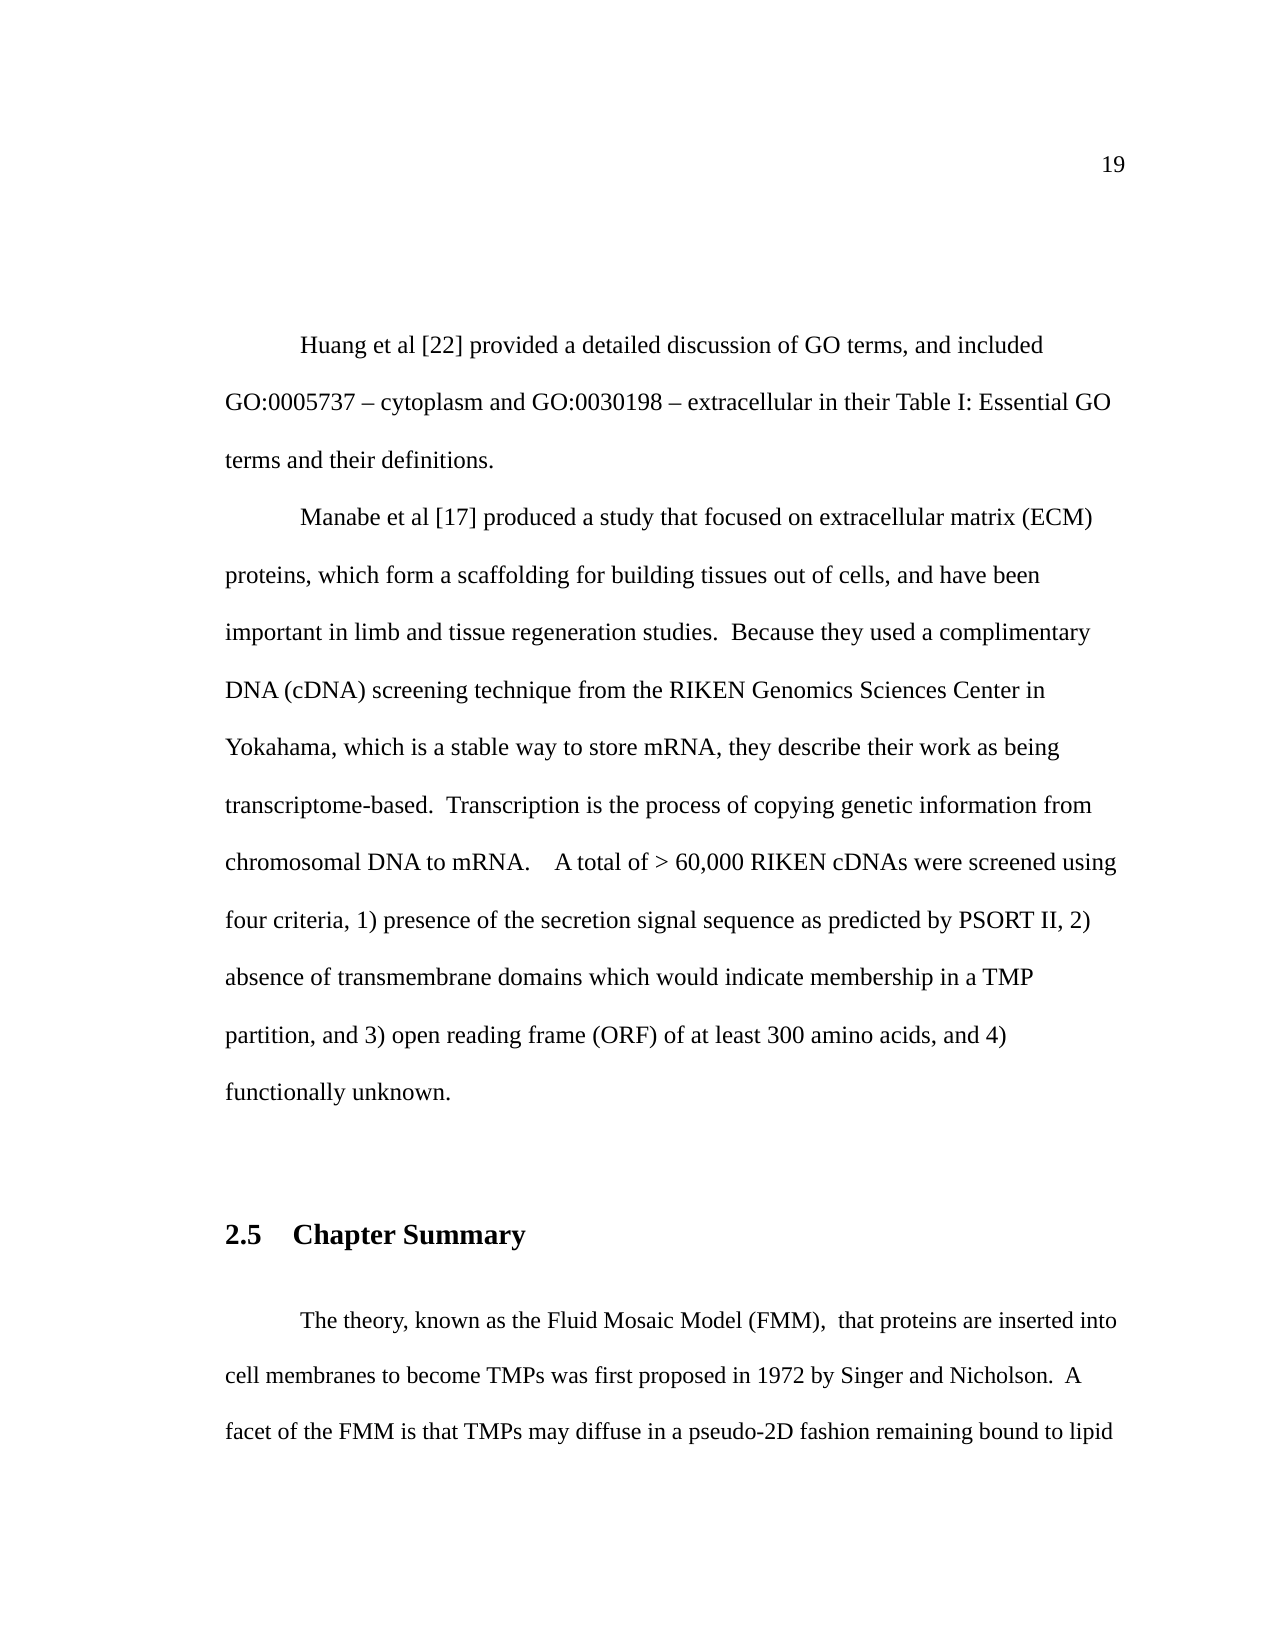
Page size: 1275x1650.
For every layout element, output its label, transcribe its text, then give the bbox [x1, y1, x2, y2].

text The theory, known as the Fluid Mosaic Model (FMM), that proteins are inserted into cell membranes to become TMPs was first proposed in 1972 by Singer and Nicholson. A facet of the FMM is that TMPs may diffuse in a pseudo-2D fashion remaining bound to lipid [225, 1306, 1125, 1444]
text Manabe et al [17] produced a study that focused on extracellular matrix (ECM) proteins, which form a scaffolding for building tissues out of cells, and have been important in limb and tissue regeneration studies. Because they used a complimentary DNA (cDNA) screening technique from the RIKEN Genomics Sciences Center in Yokahama, which is a stable way to store mRNA, they describe their work as being transcriptome-based. Transcription is the process of copying genetic information from chromosomal DNA to mRNA. A total of > 60,000 RIKEN cDNAs were screened using four criteria, 1) presence of the secretion signal sequence as predicted by PSORT II, 2) absence of transmembrane domains which would indicate membership in a TMP partition, and 3) open reading frame (ORF) of at least 300 amino acids, and 4) functionally unknown. [225, 502, 1125, 1106]
text Huang et al [22] provided a detailed discussion of GO terms, and included GO:0005737 – cytoplasm and GO:0030198 – extracellular in their Table I: Essential GO terms and their definitions. [225, 330, 1125, 474]
subtitle Chapter Summary [225, 1217, 1125, 1251]
